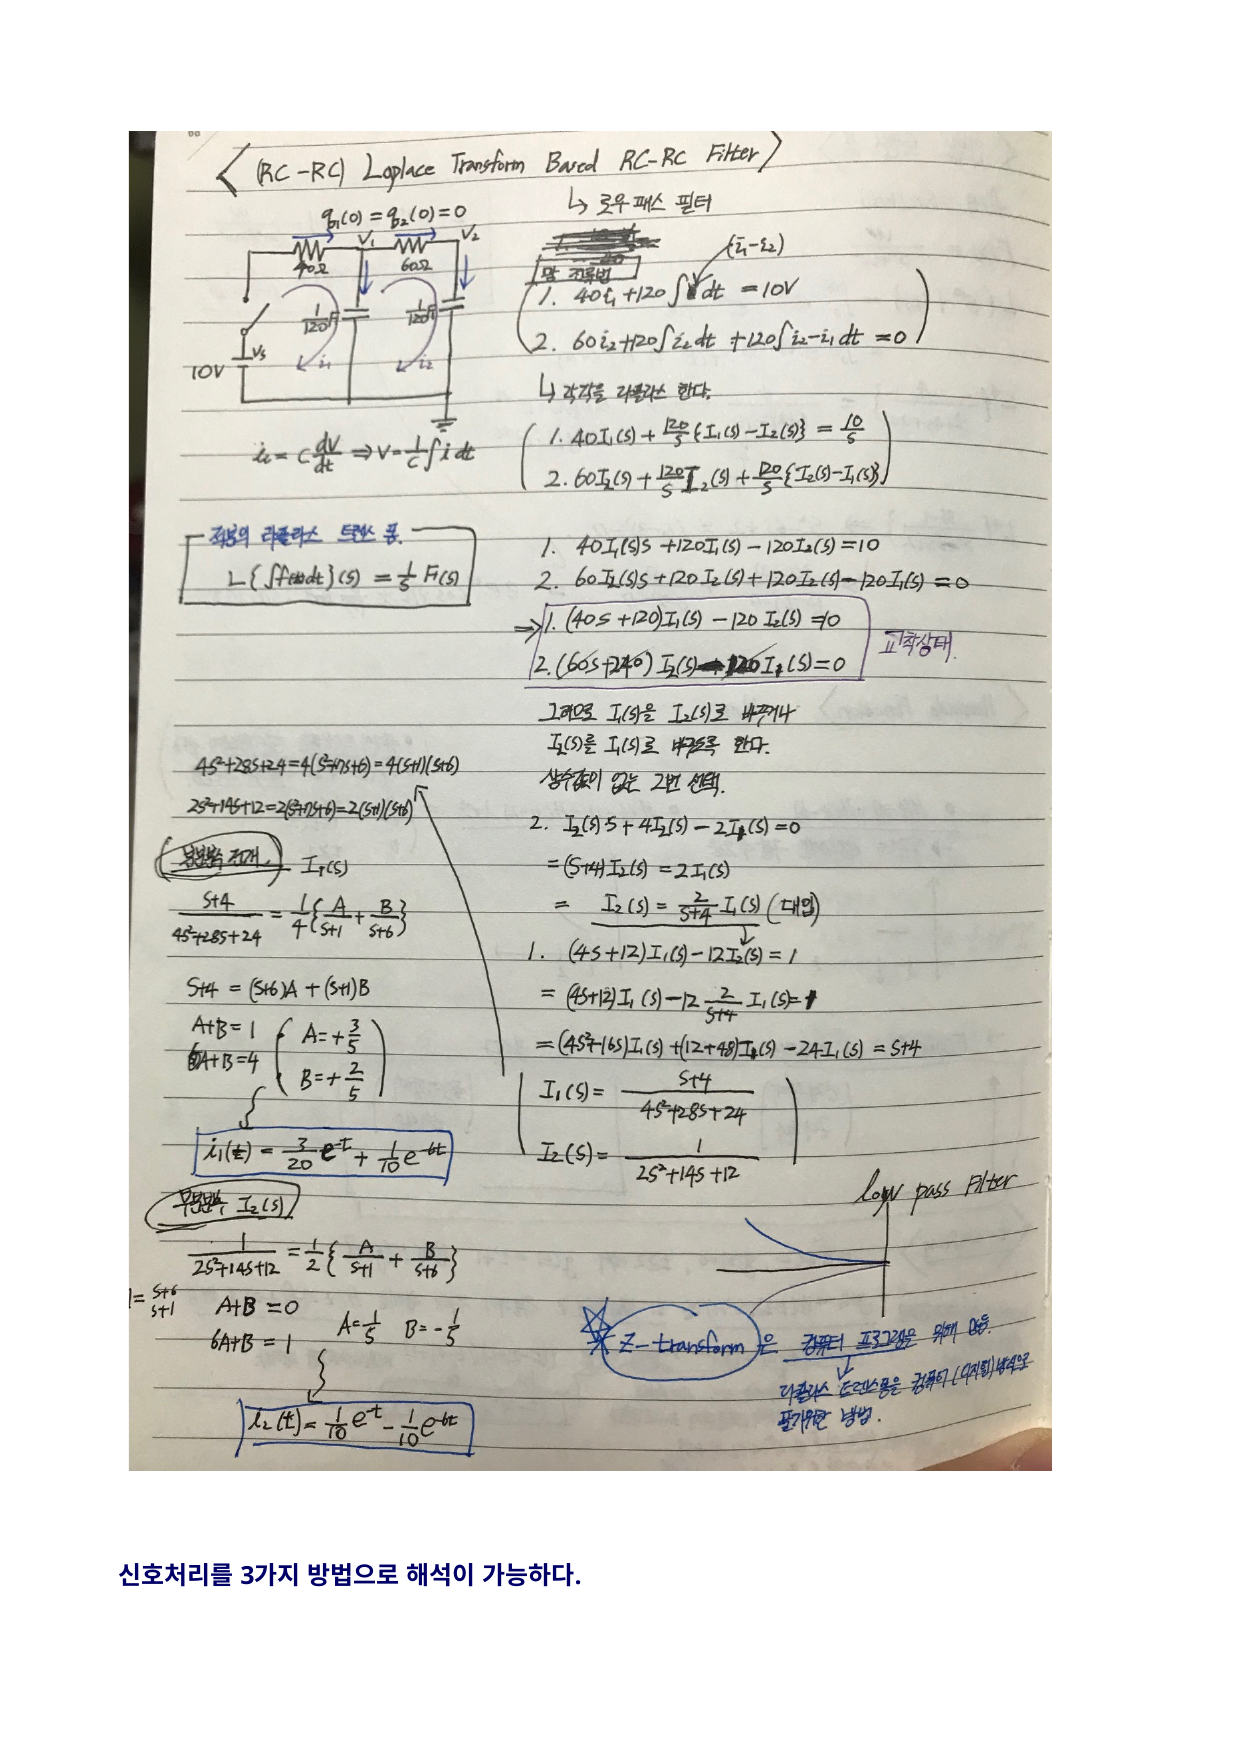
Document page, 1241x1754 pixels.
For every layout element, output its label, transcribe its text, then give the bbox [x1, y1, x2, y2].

text 신호처리를 3가지 방법으로 해석이 가능하다. [118, 1556, 1122, 1592]
picture [128, 131, 1052, 1471]
